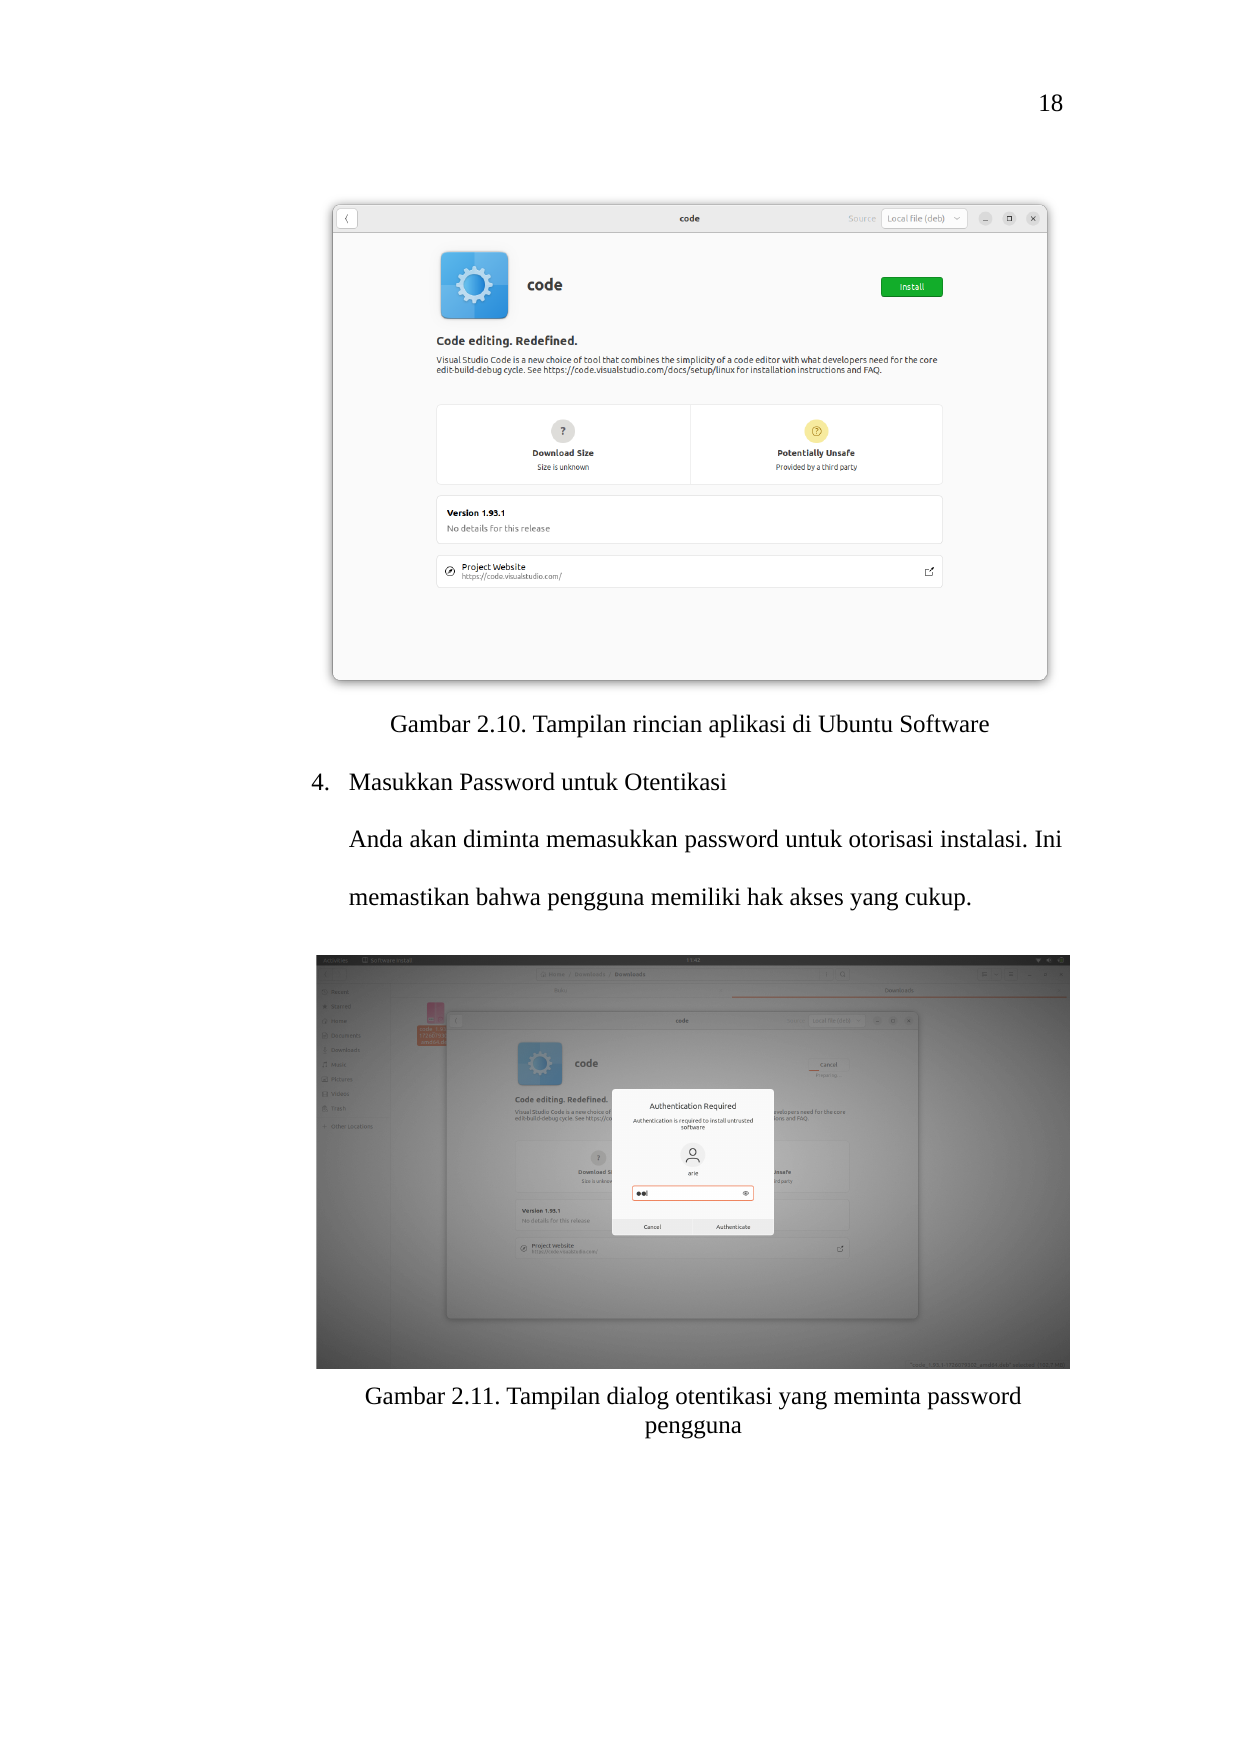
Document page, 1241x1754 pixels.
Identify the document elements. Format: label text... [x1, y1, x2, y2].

picture [316, 955, 1070, 1369]
list Gambar 2.11. Tampilan dialog otentikasi yang meminta password pengguna [316, 1369, 1070, 1439]
list Masukkan Password untuk Otentikasi [311, 165, 1063, 796]
list Gambar 2.10. Tampilan rincian aplikasi di Ubuntu Software [318, 697, 1061, 738]
list Anda akan diminta memasukkan password untuk otorisasi instalasi. Ini memastikan bahwa pengguna memiliki hak akses yang cukup. [311, 824, 1063, 911]
picture [317, 191, 1062, 697]
